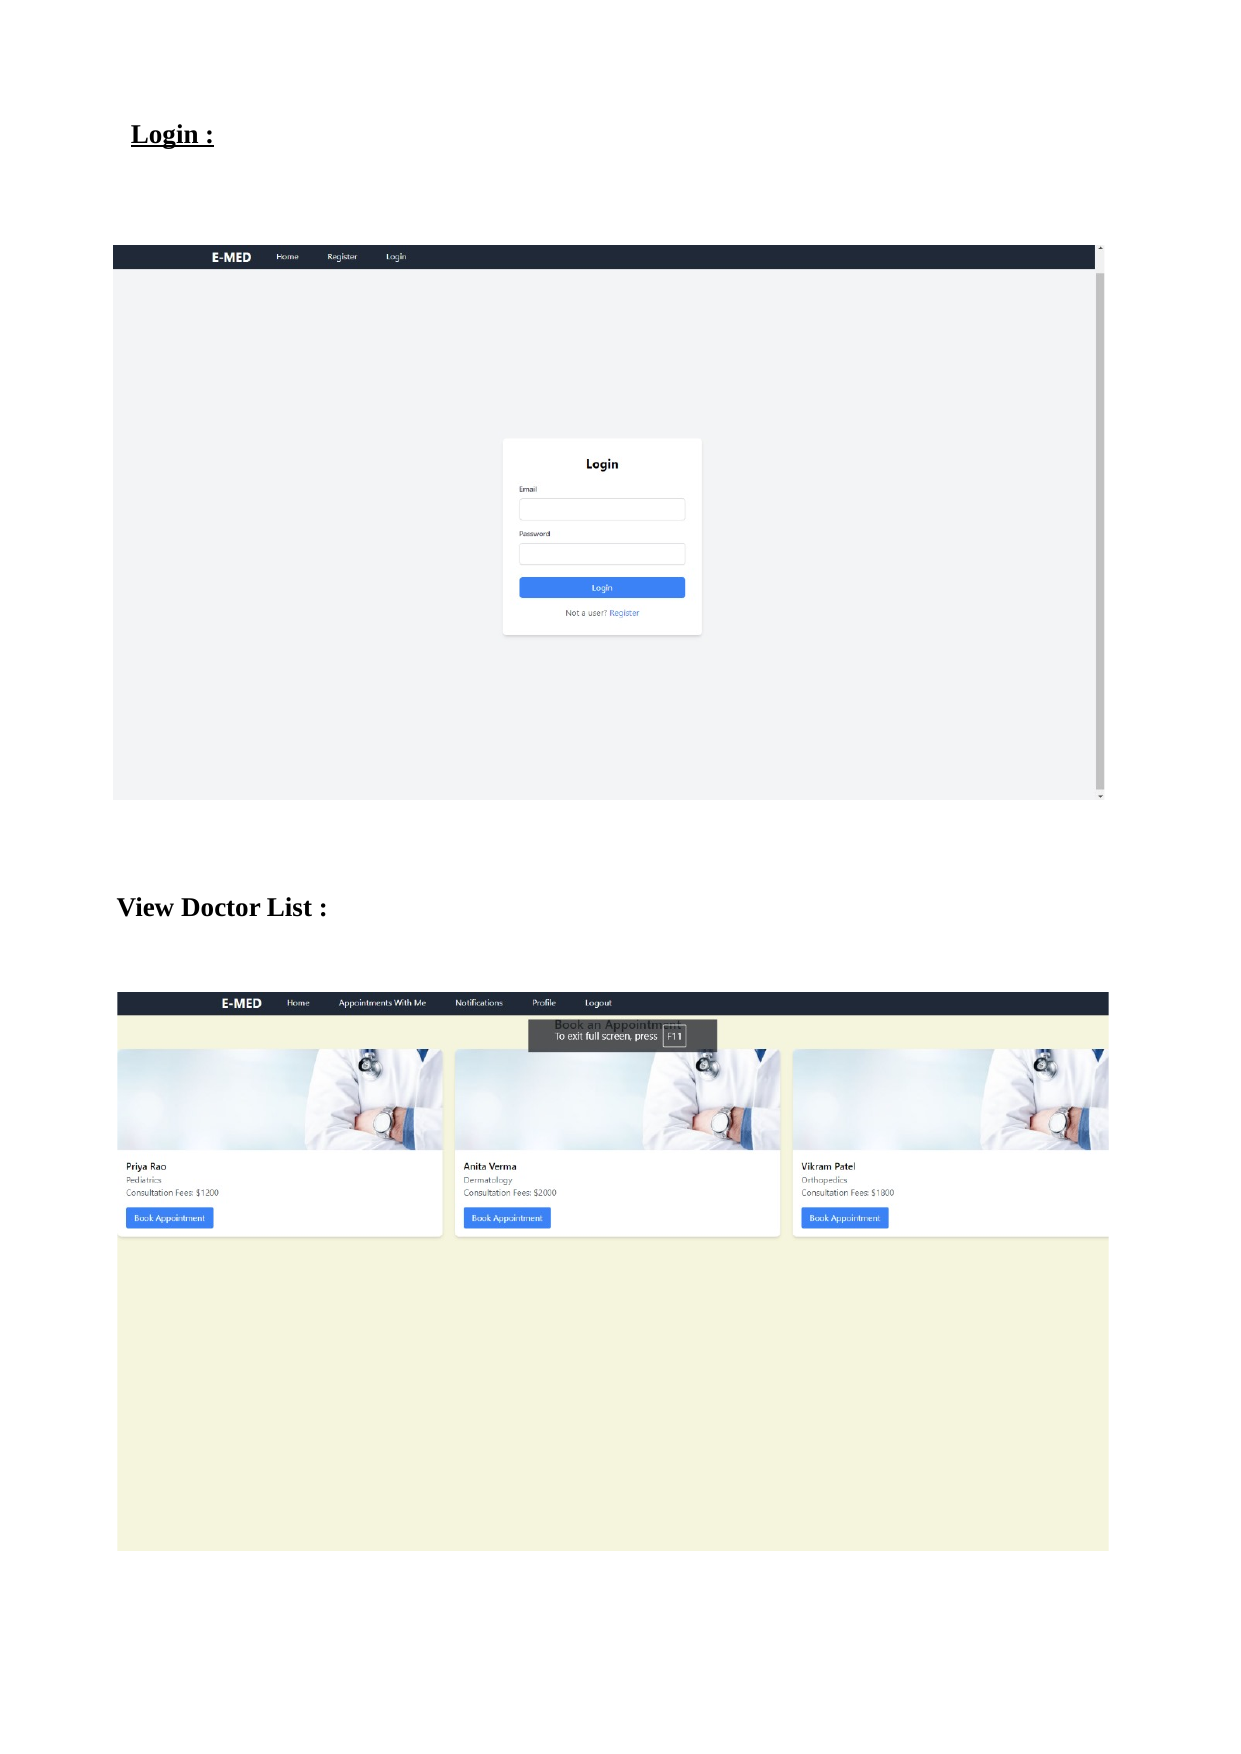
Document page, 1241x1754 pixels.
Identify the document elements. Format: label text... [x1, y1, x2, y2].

title Login : [131, 118, 1122, 149]
picture [113, 245, 1105, 800]
subtitle View Doctor List : [90, 891, 1122, 922]
picture [117, 992, 1109, 1551]
